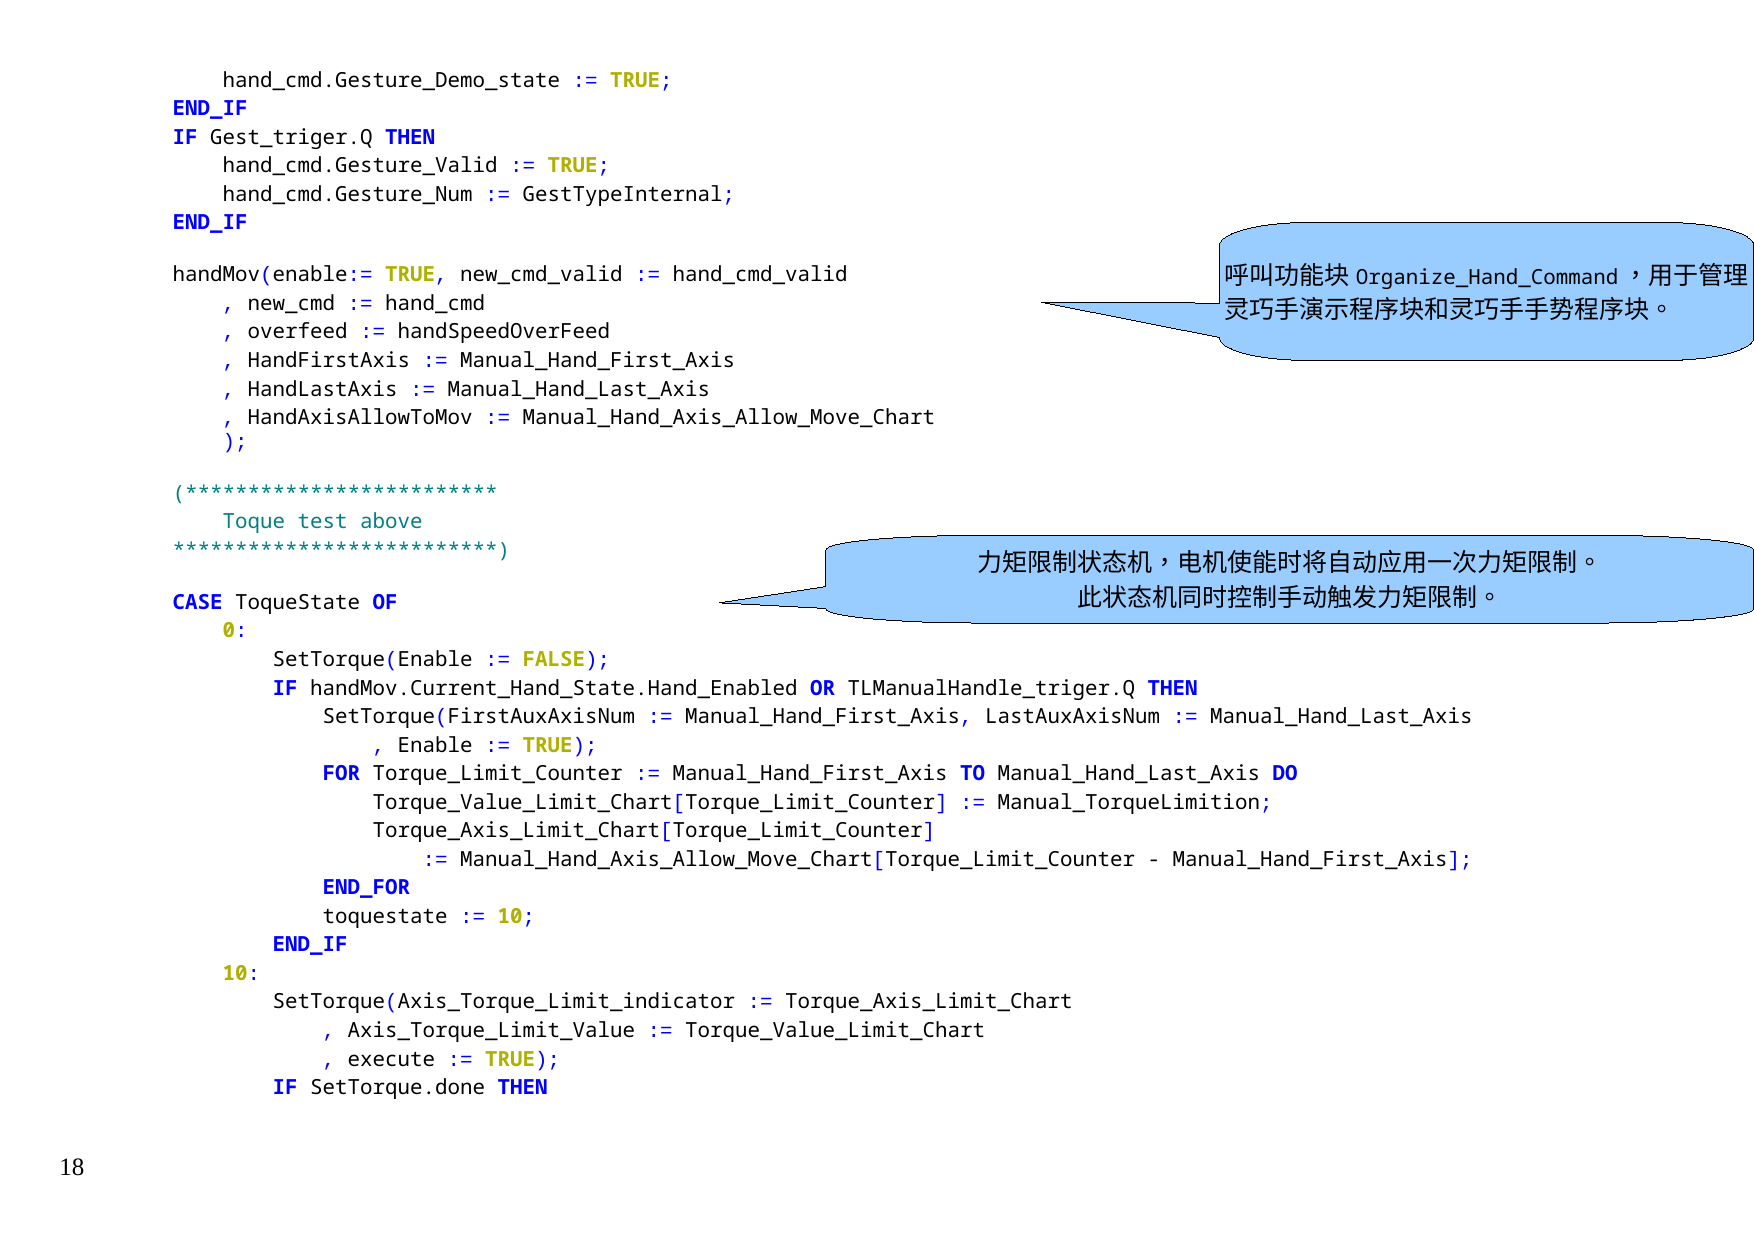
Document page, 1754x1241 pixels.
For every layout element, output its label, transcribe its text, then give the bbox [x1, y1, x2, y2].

table_cell [59, 59, 167, 1106]
table_cell // manually operation process enb_triger (clk := enable_internal); disenb_triger (clk := NOT enable_internal); demo_triger (clk := start_hand_demo_internal); Gest_triger (clk := GestInternal); TLManualHandle_triger(clk:= TorqueLimitManualHandle); //***************** TCP_Server(enable := TRUE, outDataReady := commandout.Response_Valid, OutData := commandout.Response ,outDataSize := commandout.Response_Data_Size); commandout(indata := tcp_server.InData , inDataSize := TCP_Server.InDataSize , inData_Valid := TCP_Server.InDataReady , OutRobot_State := handmov.Current_Hand_State ); hand_cmd_valid := commandout.Command_Valid OR pick_triger.Q OR release_triger.Q OR enb_triger.Q OR disenb_triger.Q OR demo_triger.Q OR Gest_triger.Q; hand_cmd := commandout.Command; IF pick_triger.Q THEN hand_cmd.Gesture_Valid := TRUE; hand_cmd.Gesture_Num := 10; END_IF IF release_triger.Q THEN hand_cmd.Gesture_Valid := TRUE; hand_cmd.Gesture_Num := 11; END_IF IF enb_triger.Q THEN hand_cmd.Enabl_Hand_Valid := TRUE; hand_cmd.Enabl_Hand_state := TRUE; END_IF IF disenb_triger.Q THEN hand_cmd.Enabl_Hand_Valid := TRUE; hand_cmd.Enabl_Hand_state := FALSE; END_IF IF demo_triger.Q THEN hand_cmd.Gesture_Demo_Valid := TRUE; hand_cmd.Gesture_Demo_state := TRUE; END_IF IF Gest_triger.Q THEN hand_cmd.Gesture_Valid := TRUE; hand_cmd.Gesture_Num := GestTypeInternal; END_IF handMov(enable:= TRUE, new_cmd_valid := hand_cmd_valid , new_cmd := hand_cmd , overfeed := handSpeedOverFeed , HandFirstAxis := Manual_Hand_First_Axis , HandLastAxis := Manual_Hand_Last_Axis , HandAxisAllowToMov := Manual_Hand_Axis_Allow_Move_Chart ); (************************* Toque test above **************************) CASE ToqueState OF 0: SetTorque(Enable := FALSE); IF handMov.Current_Hand_State.Hand_Enabled OR TLManualHandle_triger.Q THEN SetTorque(FirstAuxAxisNum := Manual_Hand_First_Axis, LastAuxAxisNum := Manual_Hand_Last_Axis , Enable := TRUE); FOR Torque_Limit_Counter := Manual_Hand_First_Axis TO Manual_Hand_Last_Axis DO Torque_Value_Limit_Chart[Torque_Limit_Counter] := Manual_TorqueLimition; Torque_Axis_Limit_Chart[Torque_Limit_Counter] := Manual_Hand_Axis_Allow_Move_Chart[Torque_Limit_Counter - Manual_Hand_First_Axis]; END_FOR toquestate := 10; END_IF 10: SetTorque(Axis_Torque_Limit_indicator := Torque_Axis_Limit_Chart , Axis_Torque_Limit_Value := Torque_Value_Limit_Chart , execute := TRUE); IF SetTorque.done THEN SetTorque (execute := FALSE); toquestate := 30; END_IF 30: IF NOT handMov.Current_Hand_State.Hand_Enabled THEN toquestate := 0; END_IF IF TLManualHandle_triger.q THEN toquestate := 10; END_IF END_CASE AllAxisGroupEnb := handMov.Current_Hand_State.Hand_Enabled; [167, 59, 1695, 1106]
